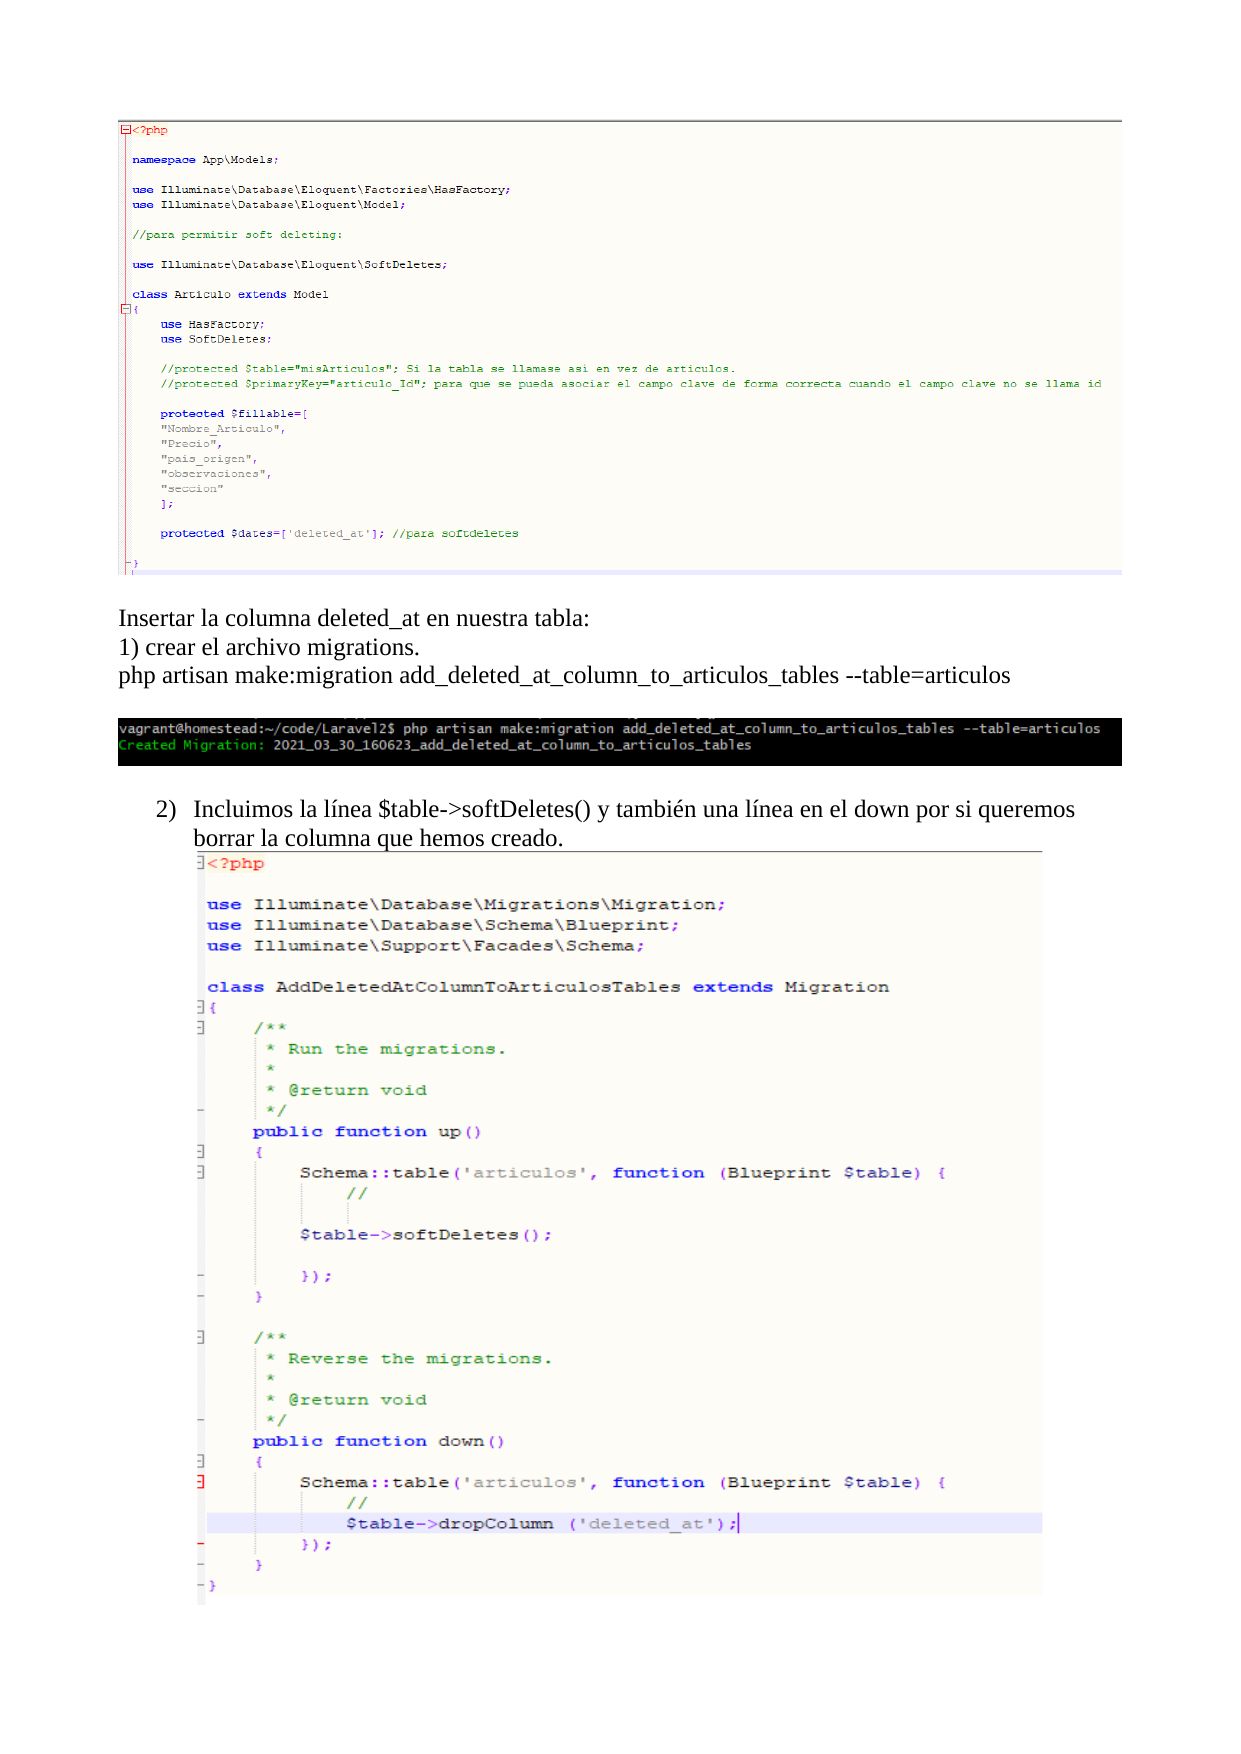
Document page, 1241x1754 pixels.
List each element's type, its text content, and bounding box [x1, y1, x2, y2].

picture [118, 118, 1122, 575]
list Incluimos la línea $table->softDeletes() y también una línea en el down por si queremos borrar la columna que hemos creado. [156, 794, 1122, 852]
picture [197, 851, 1043, 1605]
text 1) crear el archivo migrations. [118, 632, 1122, 661]
text Insertar la columna deleted_at en nuestra tabla: [118, 603, 1122, 632]
text php artisan make:migration add_deleted_at_column_to_articulos_tables --table=articulos [118, 661, 1122, 689]
picture [118, 718, 1122, 766]
